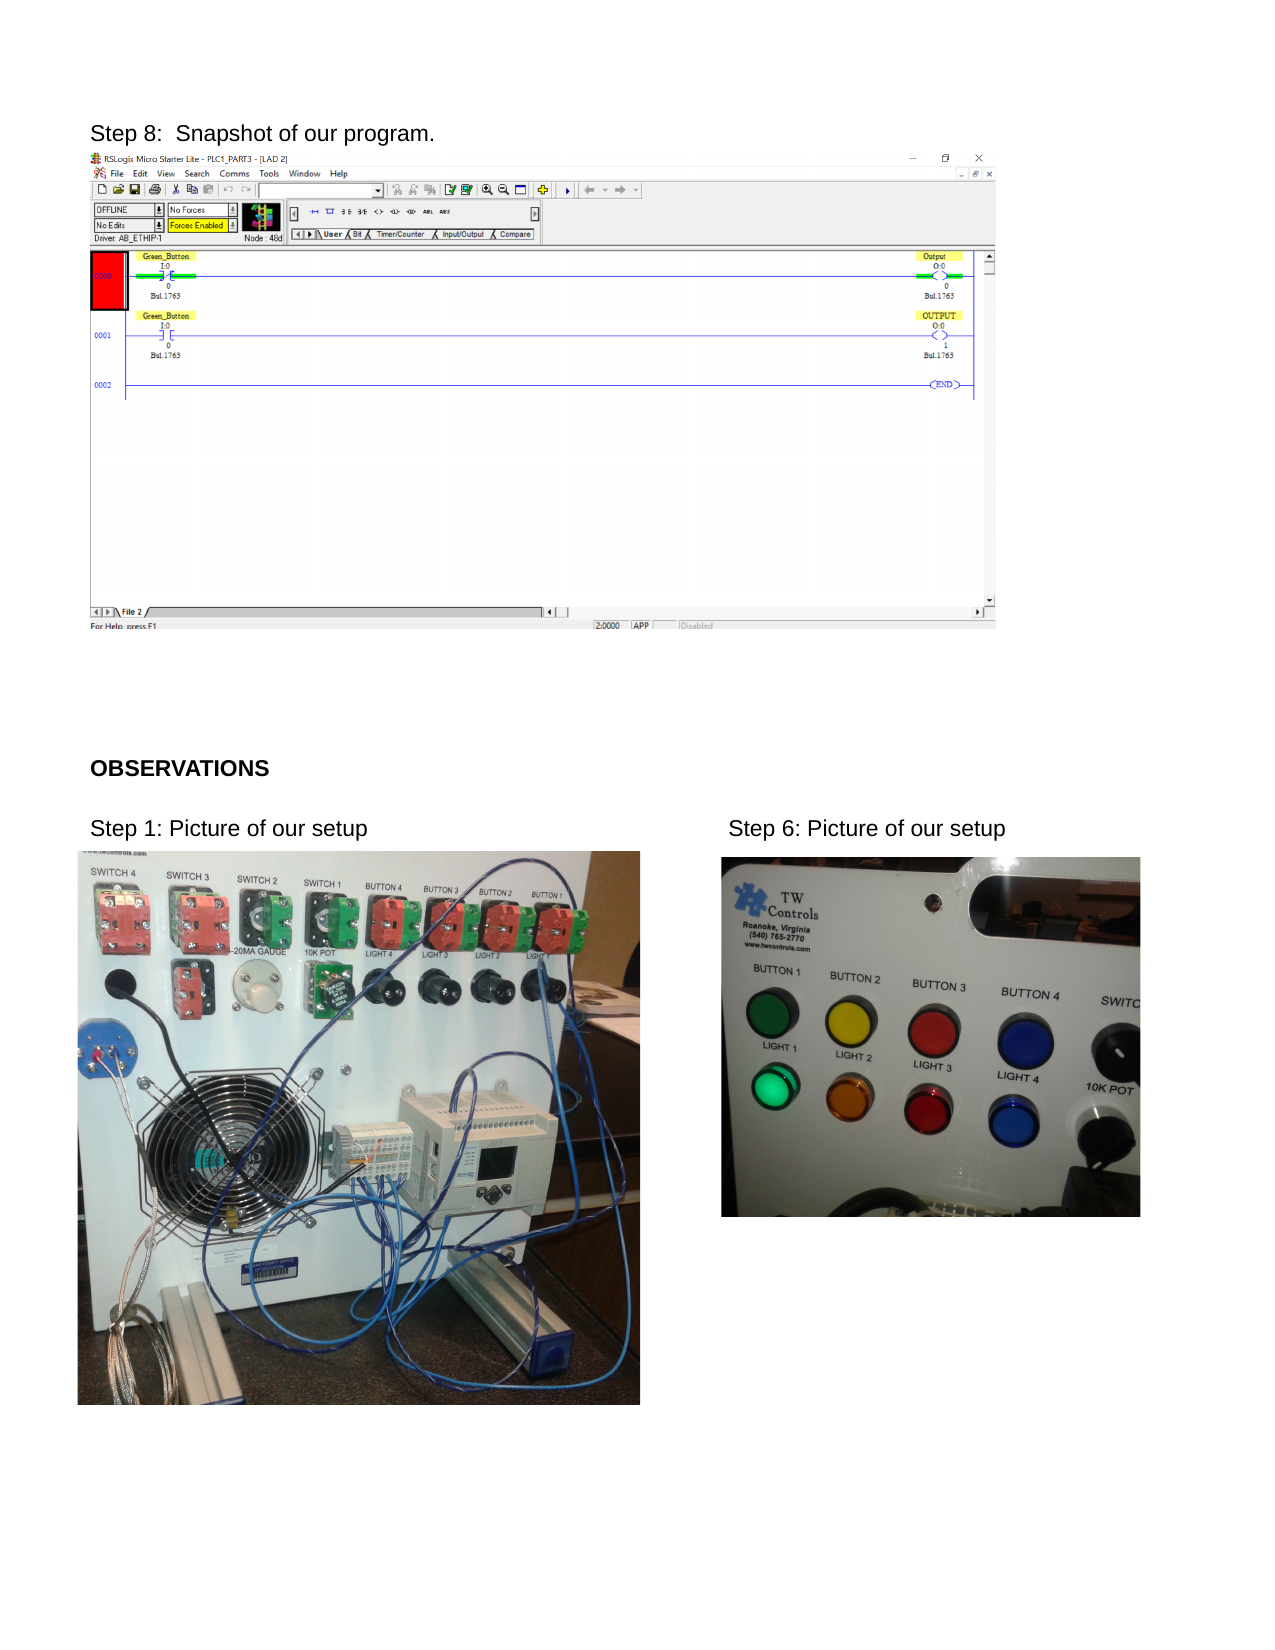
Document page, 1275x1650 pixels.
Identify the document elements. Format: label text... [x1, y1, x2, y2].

text OBSERVATIONS [90, 755, 1185, 781]
picture [721, 857, 1141, 1217]
picture [90, 150, 996, 629]
text Step 1: Picture of our setup Step 6: Picture of our setup [90, 815, 1185, 842]
picture [77, 851, 641, 1405]
text Step 8: Snapshot of our program. [90, 120, 1185, 146]
